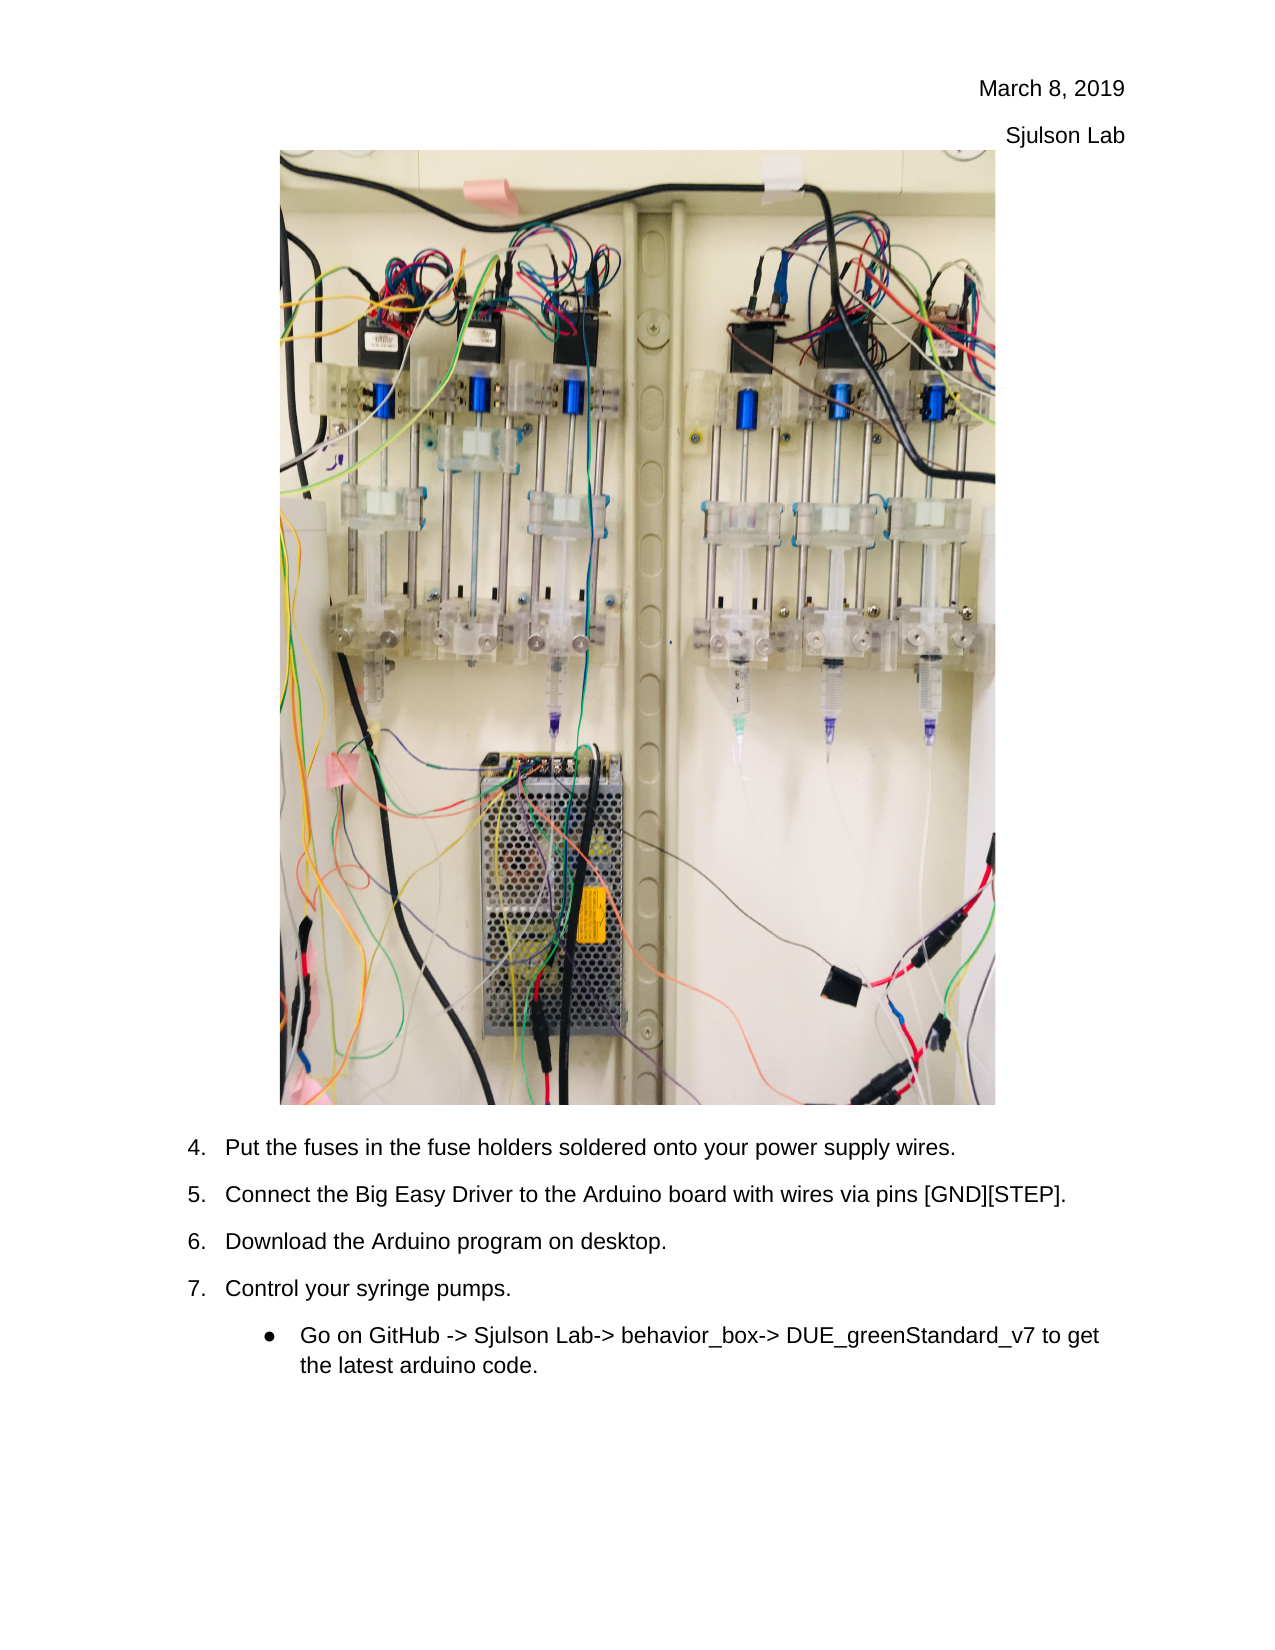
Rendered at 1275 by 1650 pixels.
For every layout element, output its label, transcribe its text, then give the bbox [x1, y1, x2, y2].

list Put the fuses in the fuse holders soldered onto your power supply wires. [187, 1134, 1125, 1161]
list Go on GitHub -> Sjulson Lab-> behavior_box-> DUE_greenStandard_v7 to get the latest arduino code. [262, 1322, 1125, 1378]
list Connect the Big Easy Driver to the Arduino board with wires via pins [GND][STEP]. [187, 1181, 1125, 1208]
picture [279, 150, 996, 1105]
list Download the Arduino program on desktop. [187, 1228, 1125, 1254]
list Control your syringe pumps. [187, 1275, 1125, 1301]
